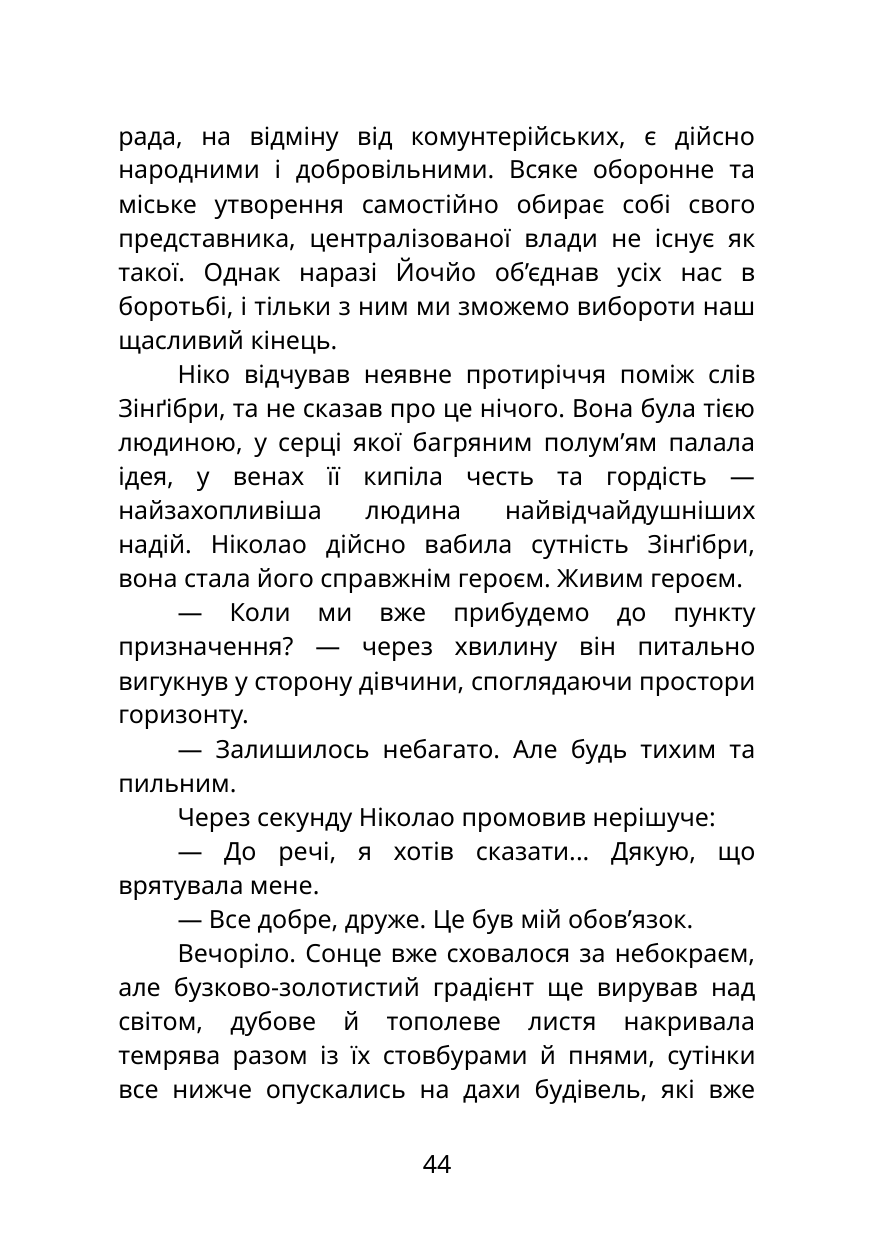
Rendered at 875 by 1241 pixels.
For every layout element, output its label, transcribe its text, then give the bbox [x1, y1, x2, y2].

text — Коли ми вже прибудемо до пункту призначення? — через хвилину він питально вигукнув у сторону дівчини, споглядаючи простори горизонту. [118, 595, 756, 731]
text Ніко відчував неявне протиріччя поміж слів Зінґібри, та не сказав про це нічого. Вона була тією людиною, у серці якої багряним полум’ям палала ідея, у венах її кипіла честь та гордість — найзахопливіша людина найвідчайдушніших надій. Ніколао дійсно вабила сутність Зінґібри, вона стала його справжнім героєм. Живим героєм. [118, 357, 756, 595]
text Вечоріло. Сонце вже сховалося за небокраєм, але бузково-золотистий градієнт ще вирував над світом, дубове й тополеве листя накривала темрява разом із їх стовбурами й пнями, сутінки все нижче опускались на дахи будівель, які вже [118, 936, 756, 1106]
text — Все добре, друже. Це був мій обов’язок. [118, 902, 756, 936]
text рада, на відміну від комунтерійських, є дійсно народними і добровільними. Всяке оборонне та міське утворення самостійно обирає собі свого представника, централізованої влади не існує як такої. Однак наразі Йочйо об’єднав усіх нас в боротьбі, і тільки з ним ми зможемо вибороти наш щасливий кінець. [118, 118, 756, 357]
text — До речі, я хотів сказати... Дякую, що врятувала мене. [118, 833, 756, 902]
text Через секунду Ніколао промовив нерішуче: [118, 799, 756, 833]
text — Залишилось небагато. Але будь тихим та пильним. [118, 731, 756, 799]
